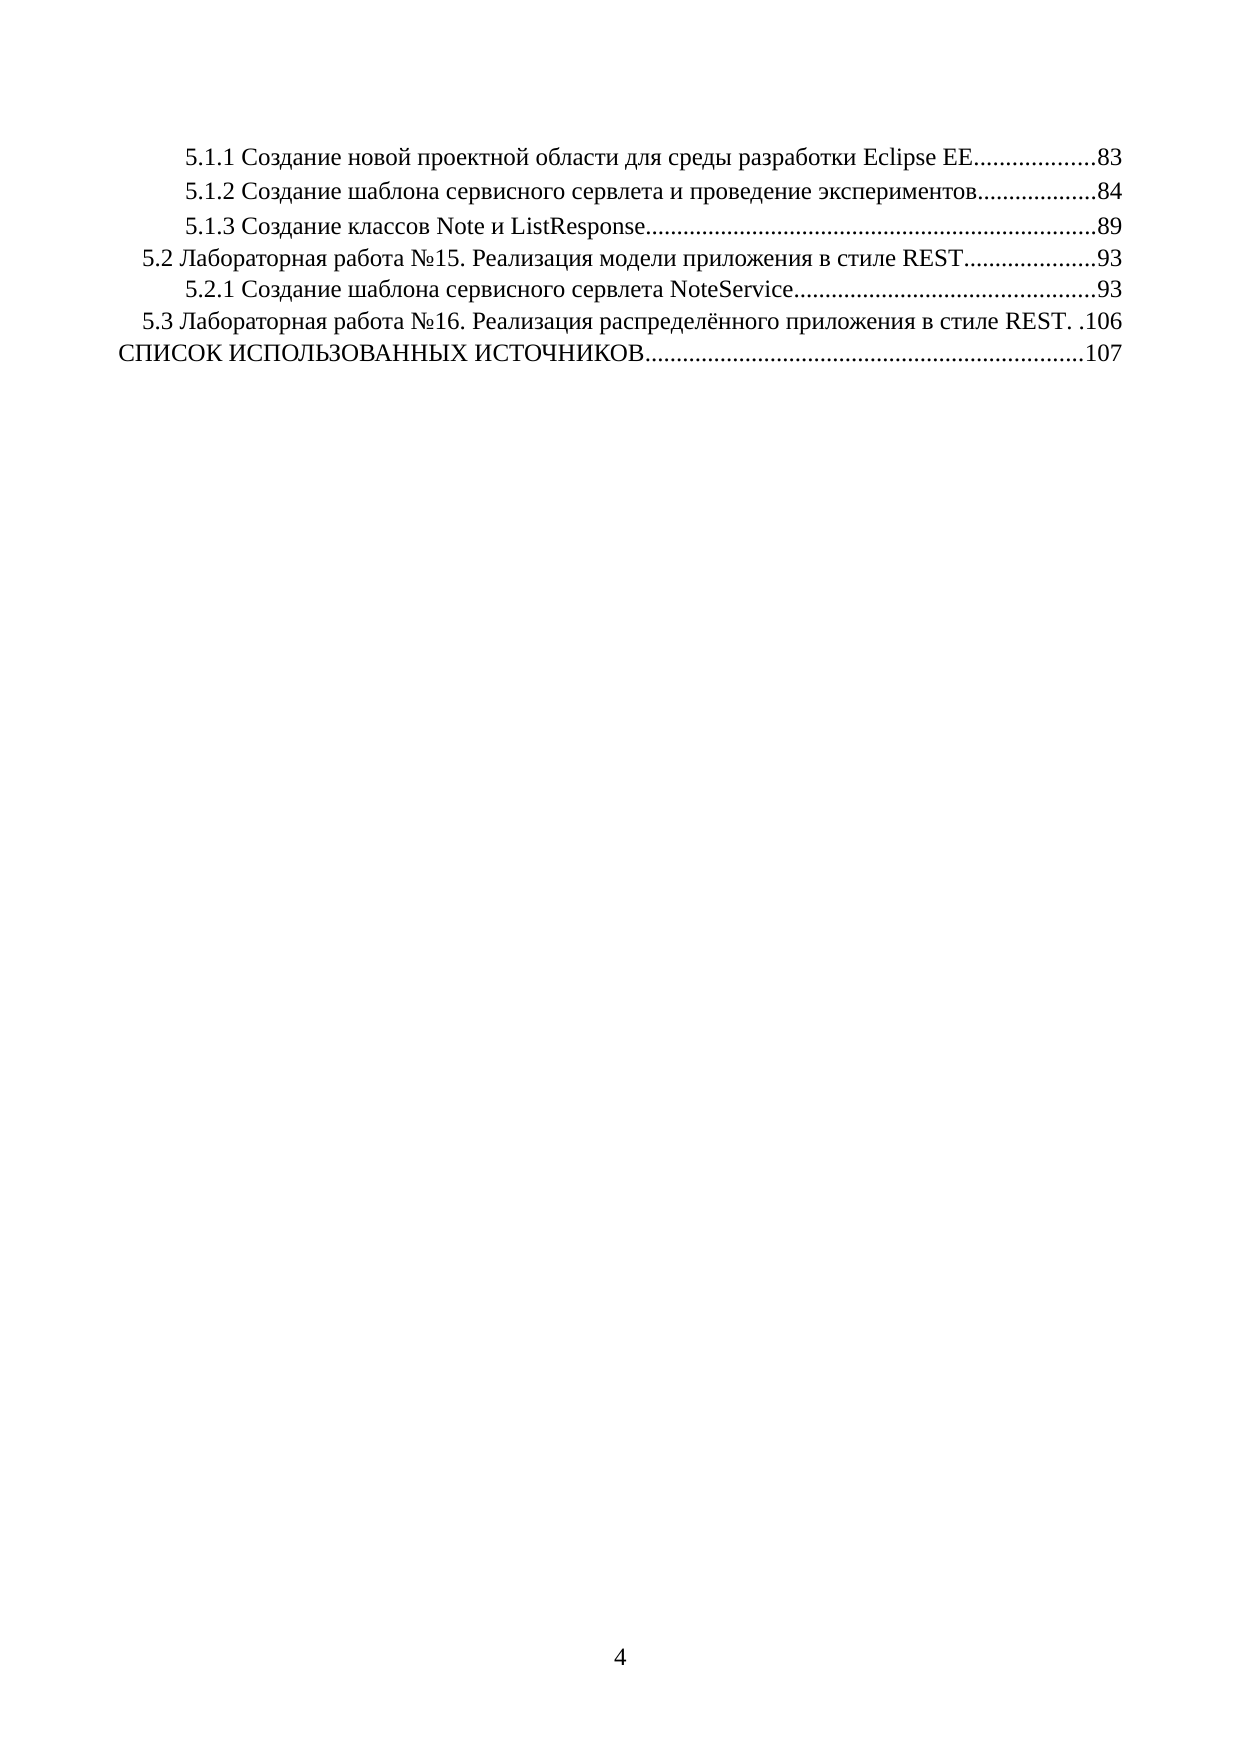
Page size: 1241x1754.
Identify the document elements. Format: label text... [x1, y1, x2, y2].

text 5.1.2 Создание шаблона сервисного сервлета и проведение экспериментов 84 [185, 176, 1122, 205]
text 5.2 Лабораторная работа №15. Реализация модели приложения в стиле REST 93 [142, 243, 1122, 271]
text СПИСОК ИСПОЛЬЗОВАННЫХ ИСТОЧНИКОВ 107 [118, 338, 1122, 366]
text 5.3 Лабораторная работа №16. Реализация распределённого приложения в стиле REST 106 [142, 306, 1122, 335]
text 5.2.1 Создание шаблона сервисного сервлета NoteService 93 [185, 274, 1122, 303]
text 5.1.3 Создание классов Note и ListResponse 89 [185, 211, 1122, 240]
text 5.1.1 Создание новой проектной области для среды разработки Eclipse EE 83 [185, 142, 1122, 171]
